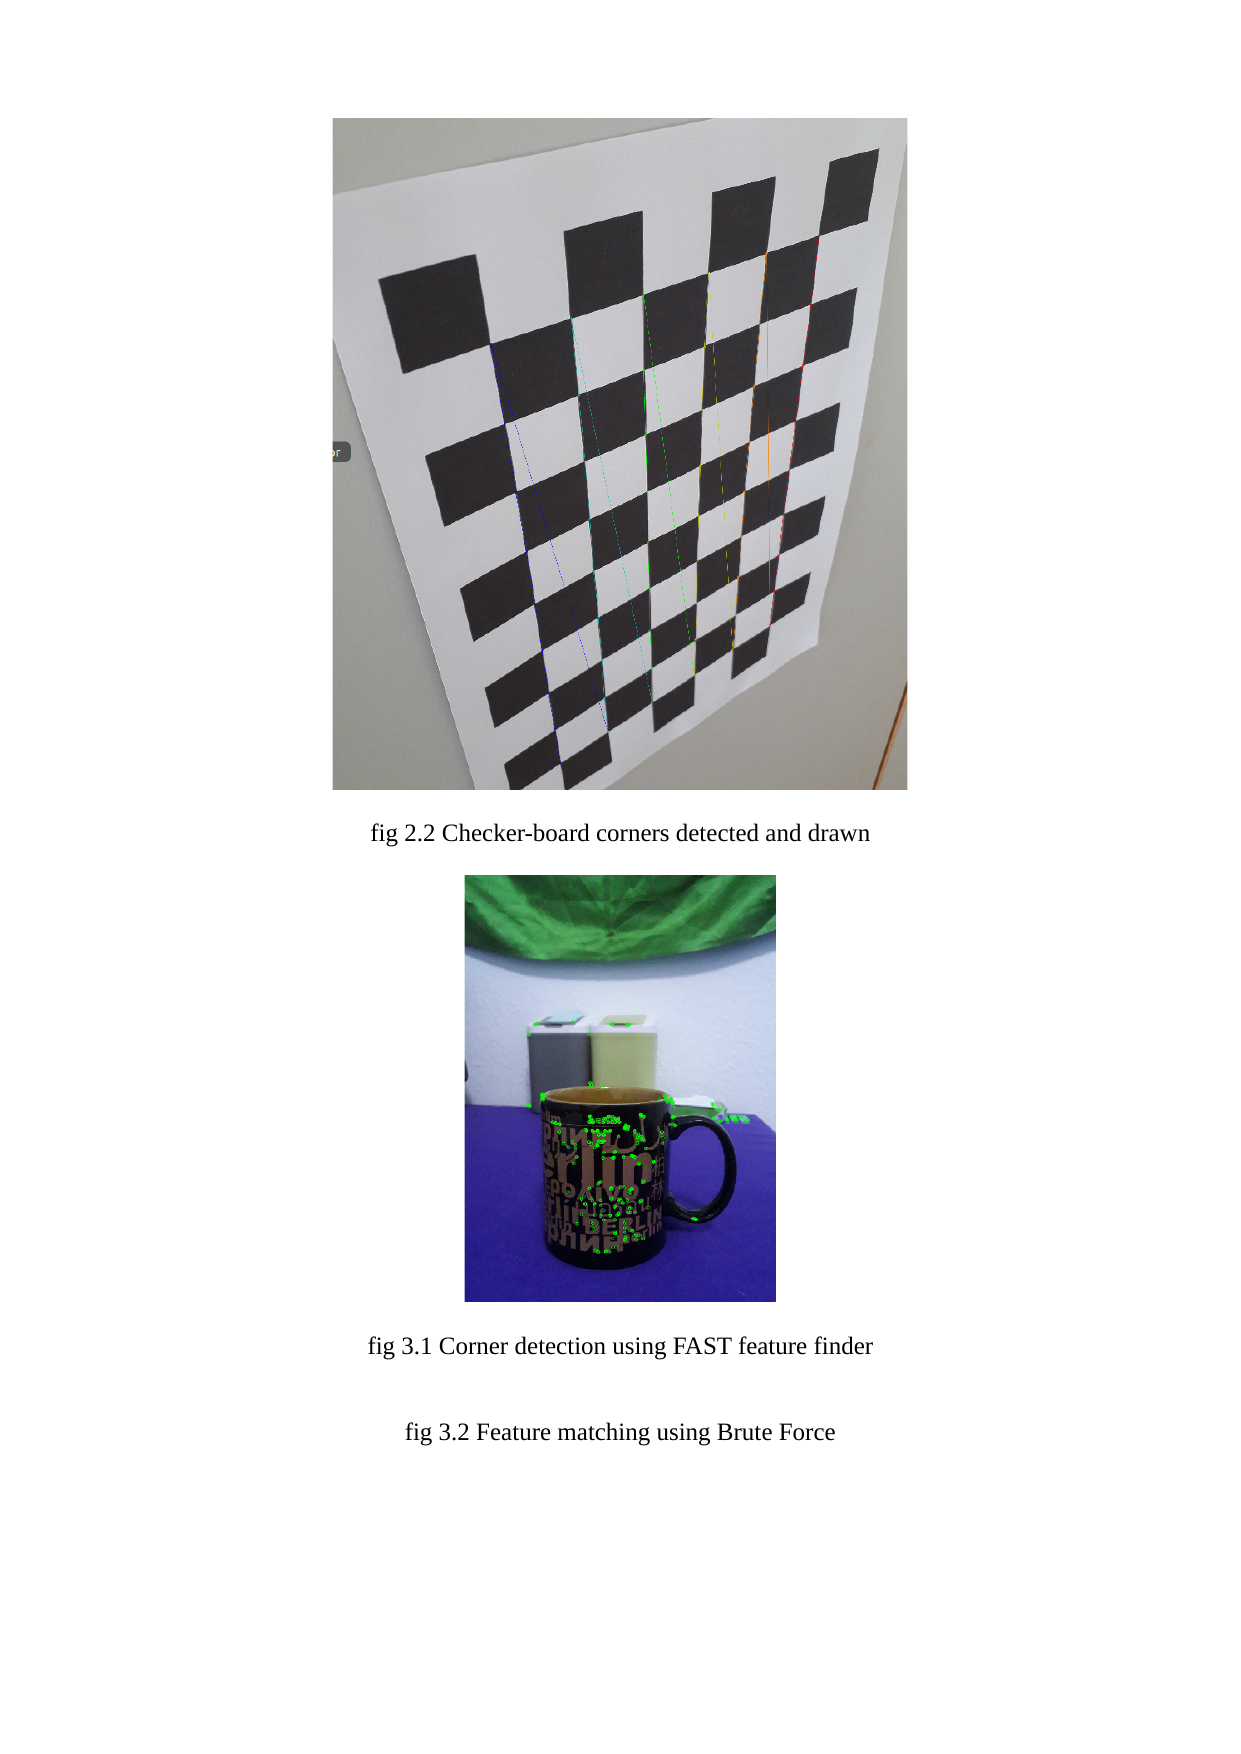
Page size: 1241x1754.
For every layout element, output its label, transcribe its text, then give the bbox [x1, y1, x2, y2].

picture [464, 875, 776, 1302]
text fig 2.2 Checker-board corners detected and drawn [118, 818, 1122, 847]
picture [332, 118, 908, 790]
text fig 3.1 Corner detection using FAST feature finder [118, 1331, 1122, 1359]
text fig 3.2 Feature matching using Brute Force [118, 1417, 1122, 1446]
